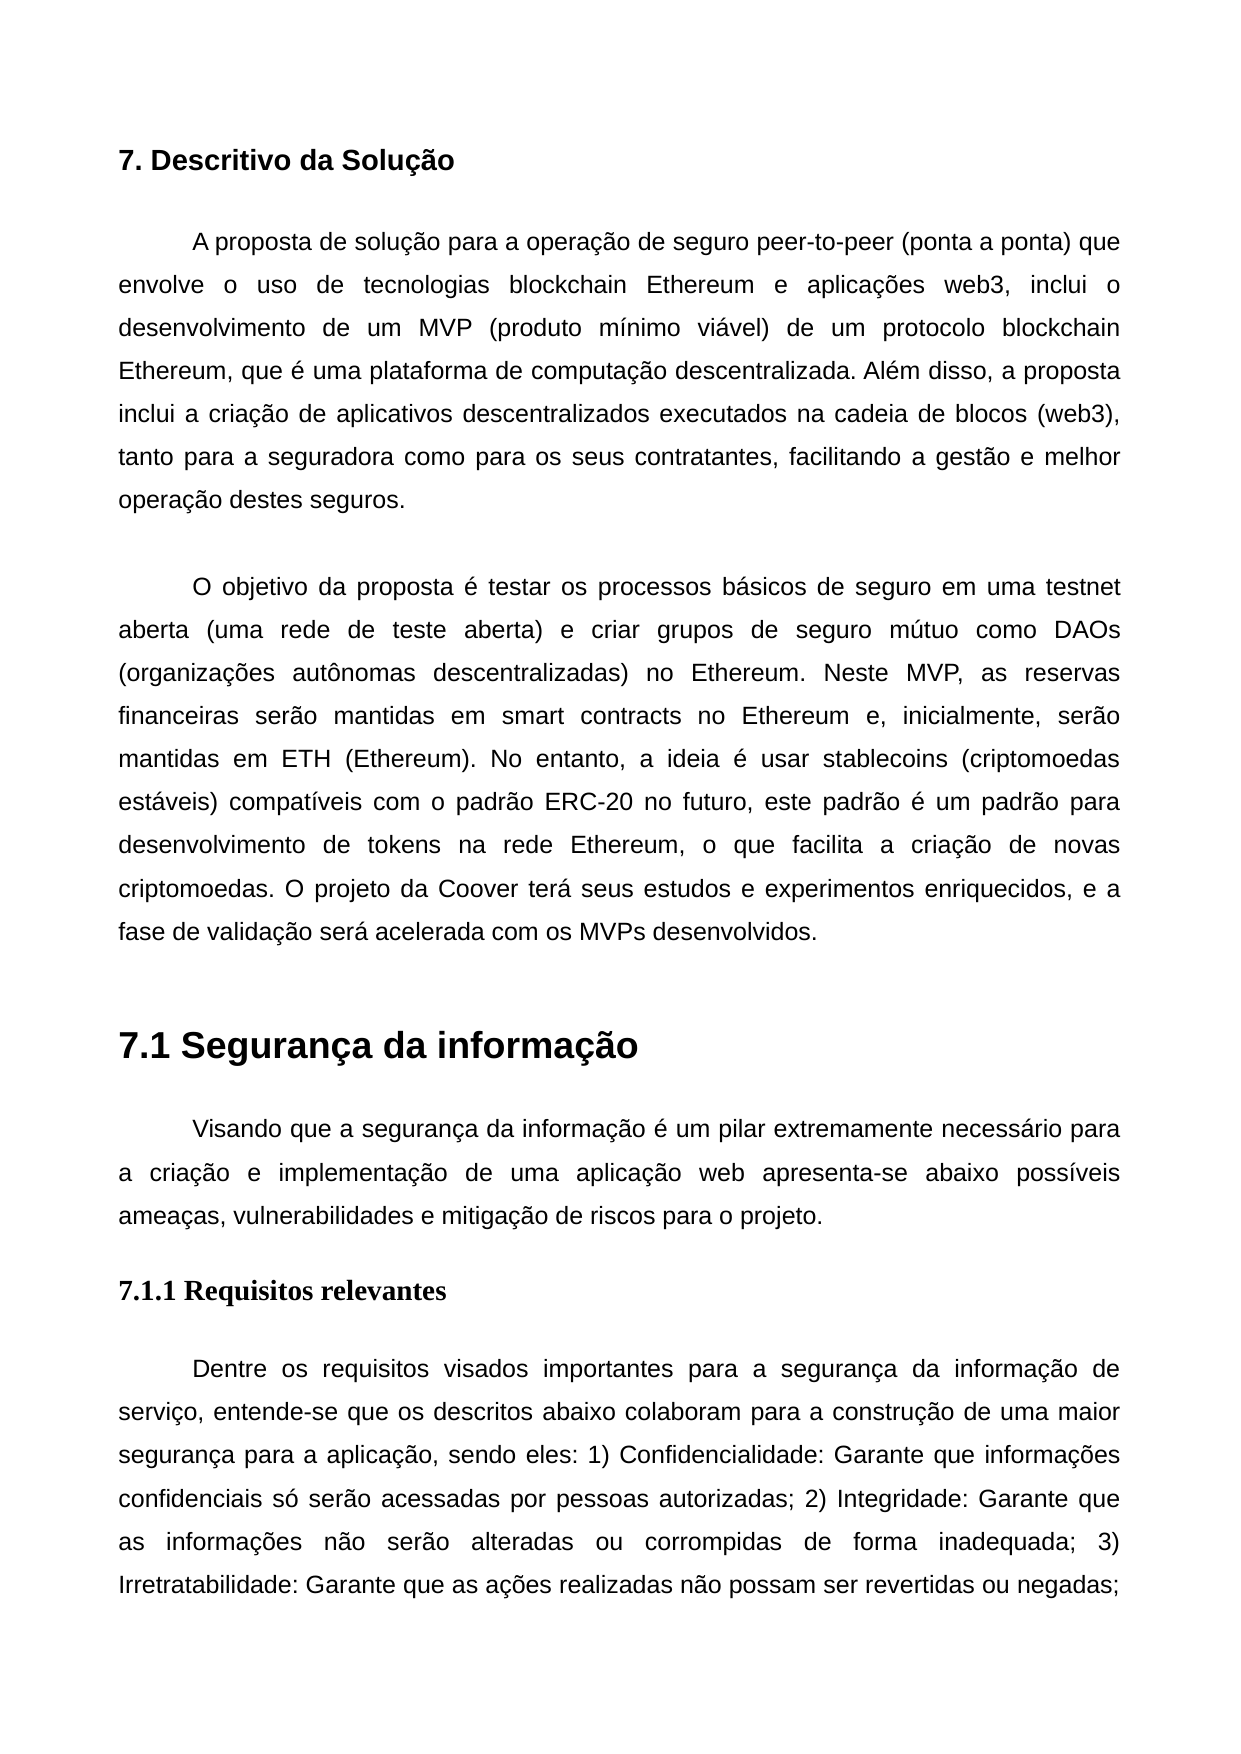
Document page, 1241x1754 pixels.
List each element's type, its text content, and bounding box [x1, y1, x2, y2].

subtitle 7. Descritivo da Solução [118, 143, 1122, 177]
text O objetivo da proposta é testar os processos básicos de seguro em uma testnet aberta (uma rede de teste aberta) e criar grupos de seguro mútuo como DAOs (organizações autônomas descentralizadas) no Ethereum. Neste MVP, as reservas financeiras serão mantidas em smart contracts no Ethereum e, inicialmente, serão mantidas em ETH (Ethereum). No entanto, a ideia é usar stablecoins (criptomoedas estáveis) compatíveis com o padrão ERC-20 no futuro, este padrão é um padrão para desenvolvimento de tokens na rede Ethereum, o que facilita a criação de novas criptomoedas. O projeto da Coover terá seus estudos e experimentos enriquecidos, e a fase de validação será acelerada com os MVPs desenvolvidos. [118, 572, 1122, 945]
text Visando que a segurança da informação é um pilar extremamente necessário para a criação e implementação de uma aplicação web apresenta-se abaixo possíveis ameaças, vulnerabilidades e mitigação de riscos para o projeto. [118, 1114, 1122, 1229]
text A proposta de solução para a operação de seguro peer-to-peer (ponta a ponta) que envolve o uso de tecnologias blockchain Ethereum e aplicações web3, inclui o desenvolvimento de um MVP (produto mínimo viável) de um protocolo blockchain Ethereum, que é uma plataforma de computação descentralizada. Além disso, a proposta inclui a criação de aplicativos descentralizados executados na cadeia de blocos (web3), tanto para a seguradora como para os seus contratantes, facilitando a gestão e melhor operação destes seguros. [118, 227, 1122, 514]
text Dentre os requisitos visados importantes para a segurança da informação de serviço, entende-se que os descritos abaixo colaboram para a construção de uma maior segurança para a aplicação, sendo eles: 1) Confidencialidade: Garante que informações confidenciais só serão acessadas por pessoas autorizadas; 2) Integridade: Garante que as informações não serão alteradas ou corrompidas de forma inadequada; 3) Irretratabilidade: Garante que as ações realizadas não possam ser revertidas ou negadas; [118, 1354, 1122, 1598]
subtitle 7.1.1 Requisitos relevantes [118, 1273, 1122, 1307]
subtitle 7.1 Segurança da informação [118, 1024, 1122, 1067]
